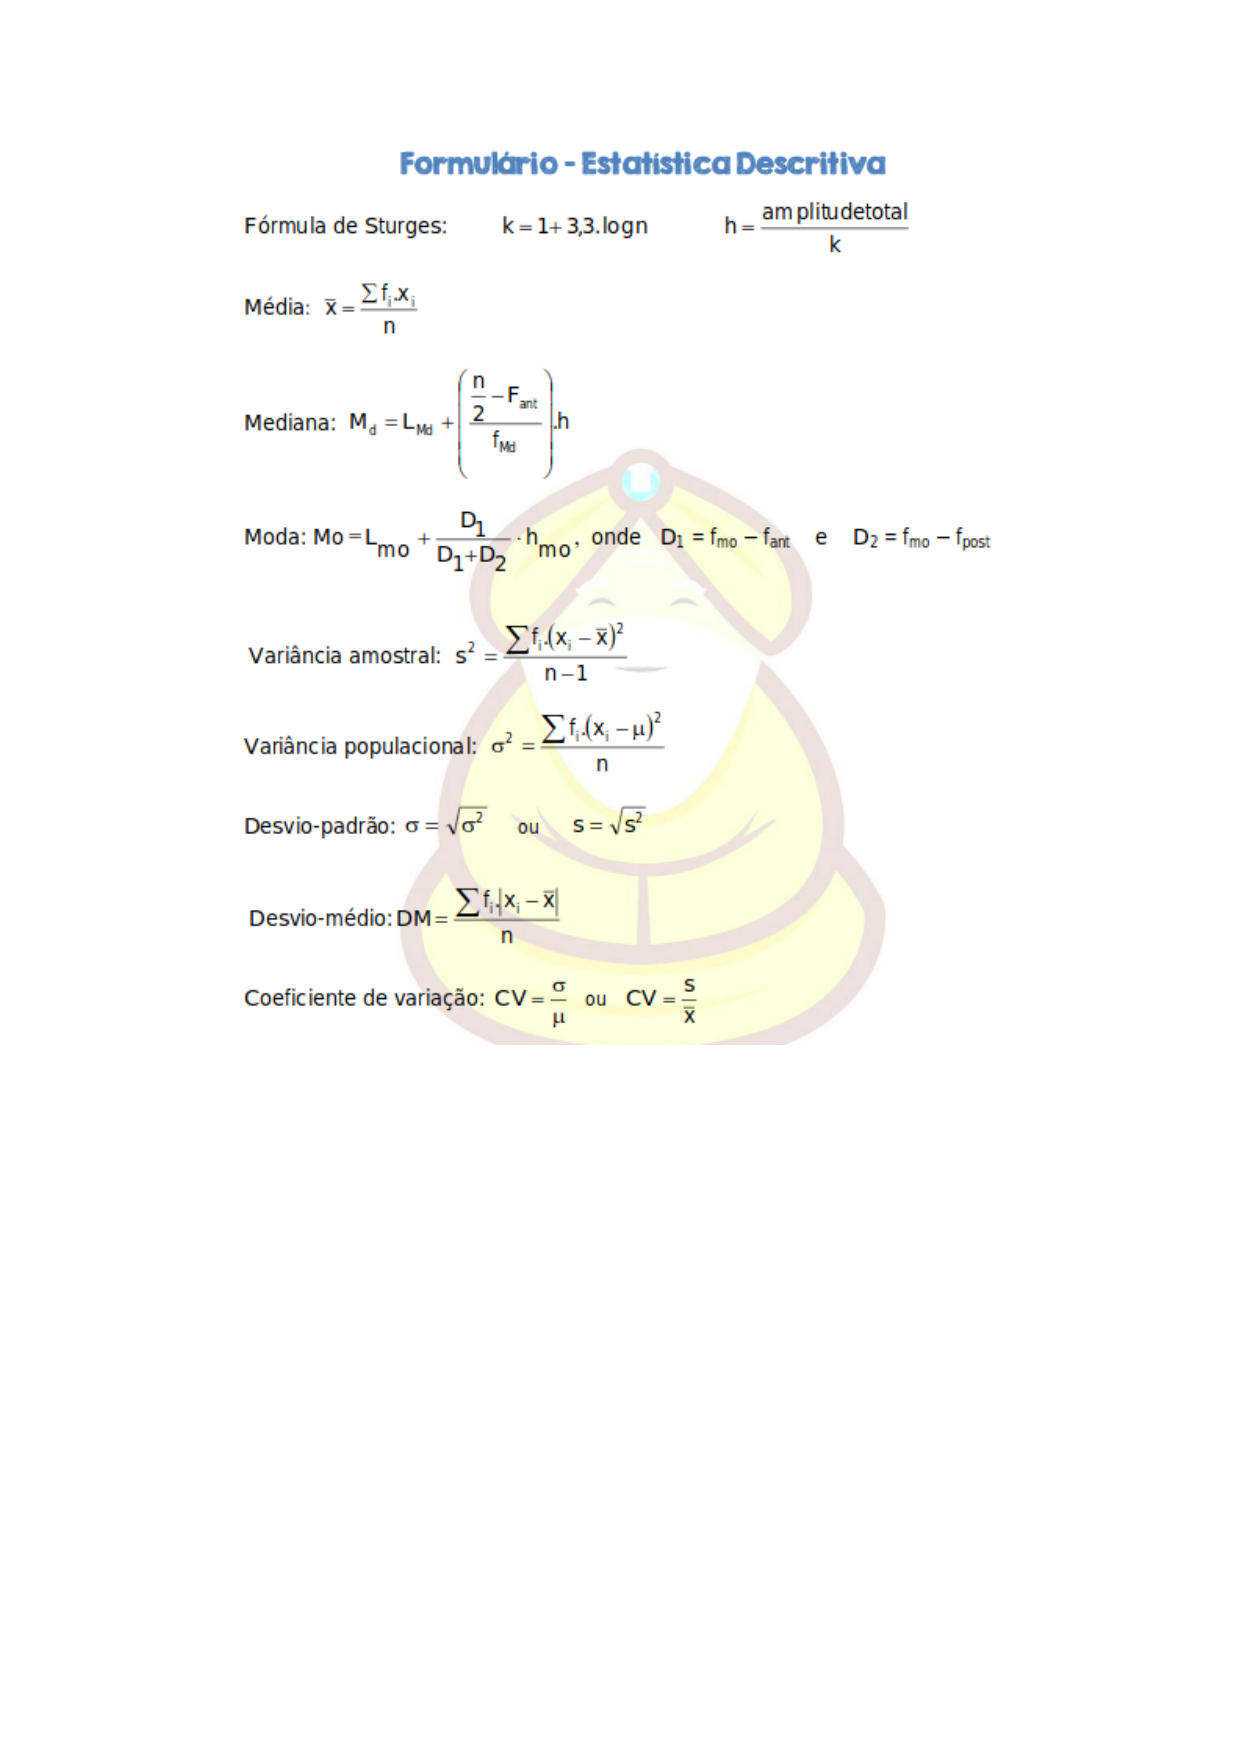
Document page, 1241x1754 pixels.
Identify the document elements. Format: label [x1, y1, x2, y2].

picture [216, 118, 1024, 1045]
